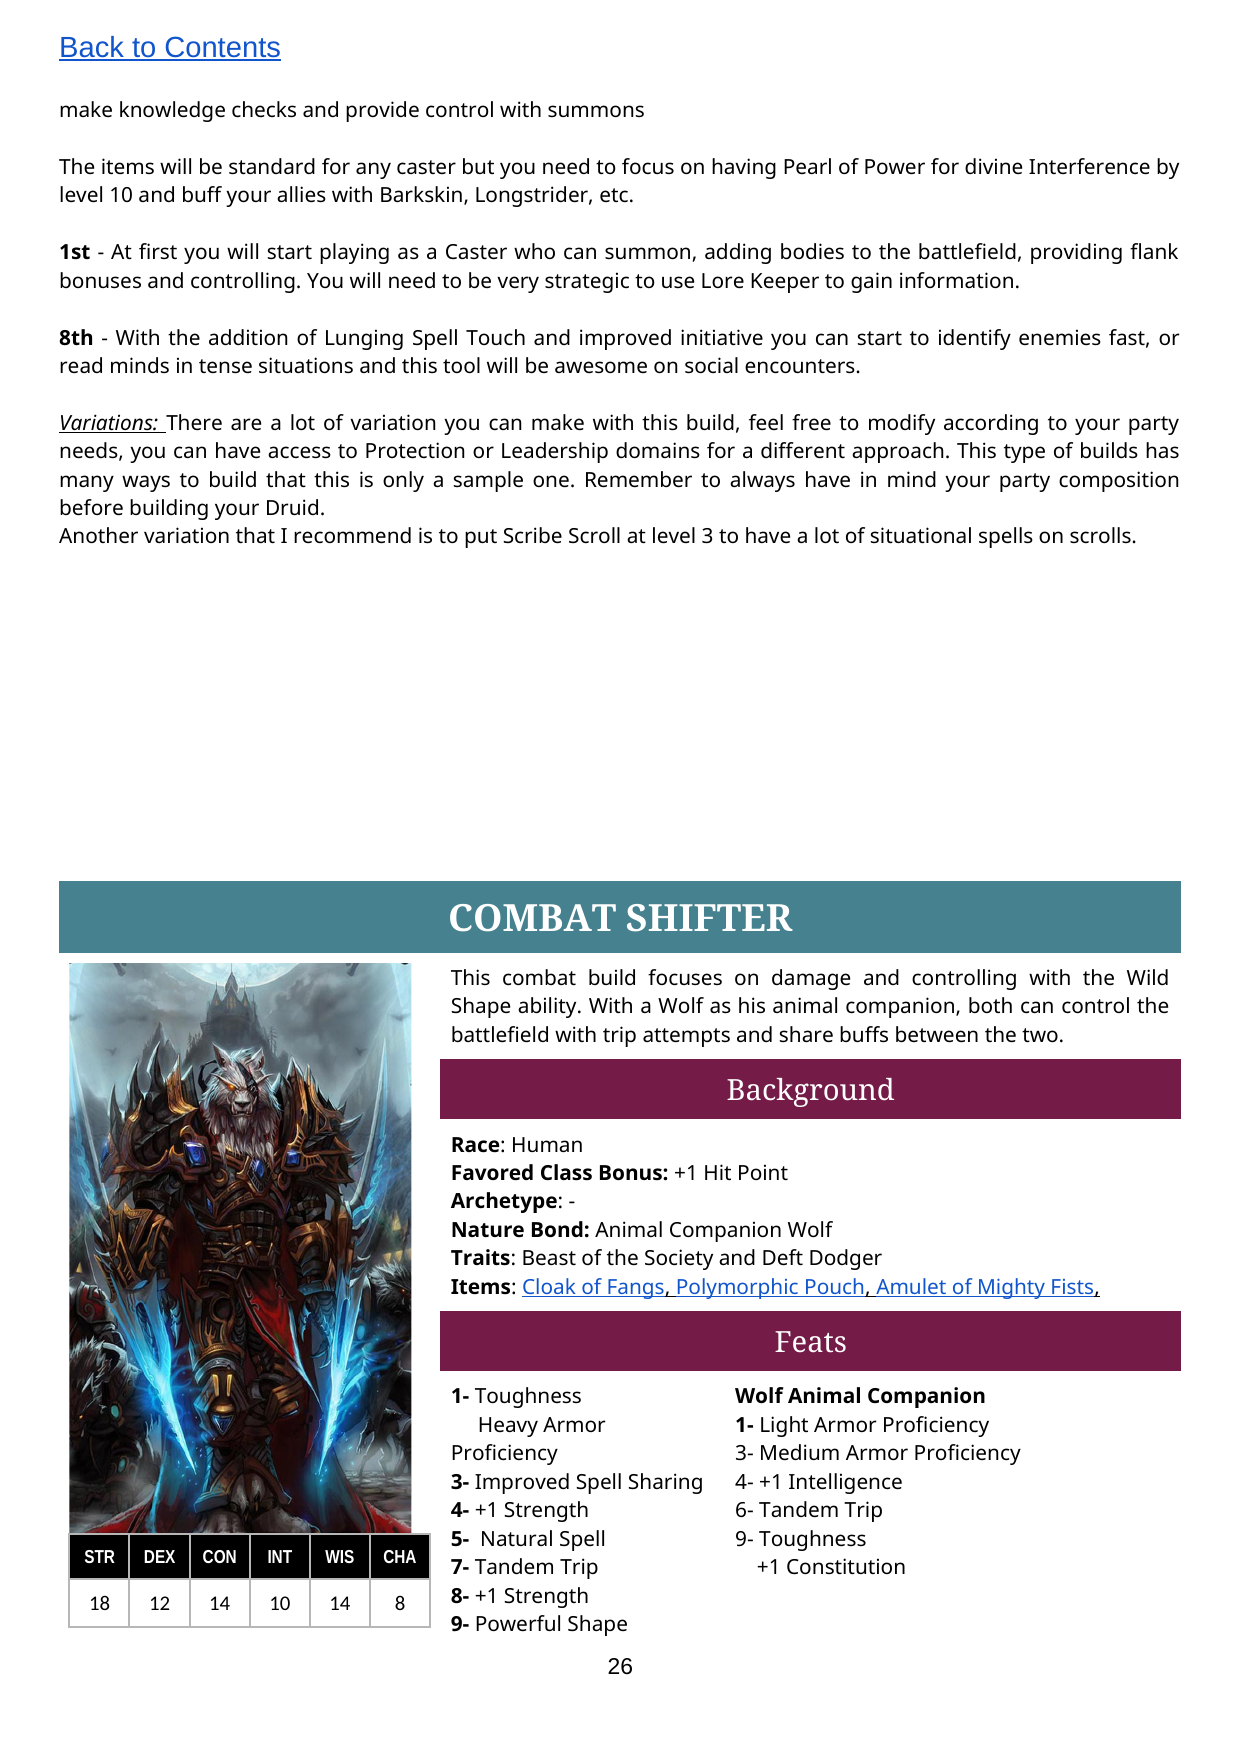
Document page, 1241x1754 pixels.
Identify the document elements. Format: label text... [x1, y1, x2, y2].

table_cell Race: Human Favored Class Bonus: +1 Hit Point Archetype: - Nature Bond: Animal Companion Wolf Traits: Beast of the Society and Deft Dodger Items: Cloak of Fangs, Polymorphic Pouch, Amulet of Mighty Fists, [440, 1119, 1181, 1311]
text Variations: There are a lot of variation you can make with this build, feel free to modify according to your party needs, you can have access to Protection or Leadership domains for a different approach. This type of builds has many ways to build that this is only a sample one. Remember to always have in mind your party composition before building your Druid. [59, 408, 1181, 522]
table_cell Background [440, 1059, 1181, 1119]
table_cell Feats [440, 1311, 1181, 1371]
table_cell 14 [311, 1580, 369, 1626]
table_header WIS [311, 1535, 369, 1578]
table_cell 12 [130, 1580, 189, 1626]
table_cell Wolf Animal Companion 1- Light Armor Proficiency 3- Medium Armor Proficiency 4- +1 Intelligence 6- Tandem Trip 9- Toughness +1 Constitution [725, 1371, 1181, 1648]
table_cell 8 [371, 1580, 429, 1626]
table_cell 1- Toughness Heavy Armor Proficiency 3- Improved Spell Sharing 4- +1 Strength 5- Natural Spell 7- Tandem Trip 8- +1 Strength 9- Powerful Shape [440, 1371, 724, 1648]
picture [116, 963, 374, 1533]
table_cell [59, 953, 440, 1648]
table_header INT [251, 1535, 309, 1578]
text Another variation that I recommend is to put Scribe Scroll at level 3 to have a lot of situational spells on scrolls. [59, 522, 1181, 550]
table_cell 10 [251, 1580, 309, 1626]
text 8th - With the addition of Lunging Spell Touch and improved initiative you can start to identify enemies fast, or read minds in tense situations and this tool will be awesome on social encounters. [59, 323, 1181, 379]
text 1st - At first you will start playing as a Caster who can summon, adding bodies to the battlefield, providing flank bonuses and controlling. You will need to be very strategic to use Lore Keeper to gain information. [59, 237, 1181, 294]
table_header COMBAT SHIFTER [59, 881, 1181, 953]
text make knowledge checks and provide control with summons [59, 95, 1181, 123]
table_cell This combat build focuses on damage and controlling with the Wild Shape ability. With a Wolf as his animal companion, both can control the battlefield with trip attempts and share buffs between the two. [440, 953, 1181, 1059]
table_header CHA [371, 1535, 429, 1578]
table_header STR [70, 1535, 128, 1578]
table_cell 18 [70, 1580, 128, 1626]
table_header CON [191, 1535, 249, 1578]
table_cell 14 [191, 1580, 249, 1626]
table_header DEX [130, 1535, 189, 1578]
text The items will be standard for any caster but you need to focus on having Pearl of Power for divine Interference by level 10 and buff your allies with Barkskin, Longstrider, etc. [59, 152, 1181, 209]
